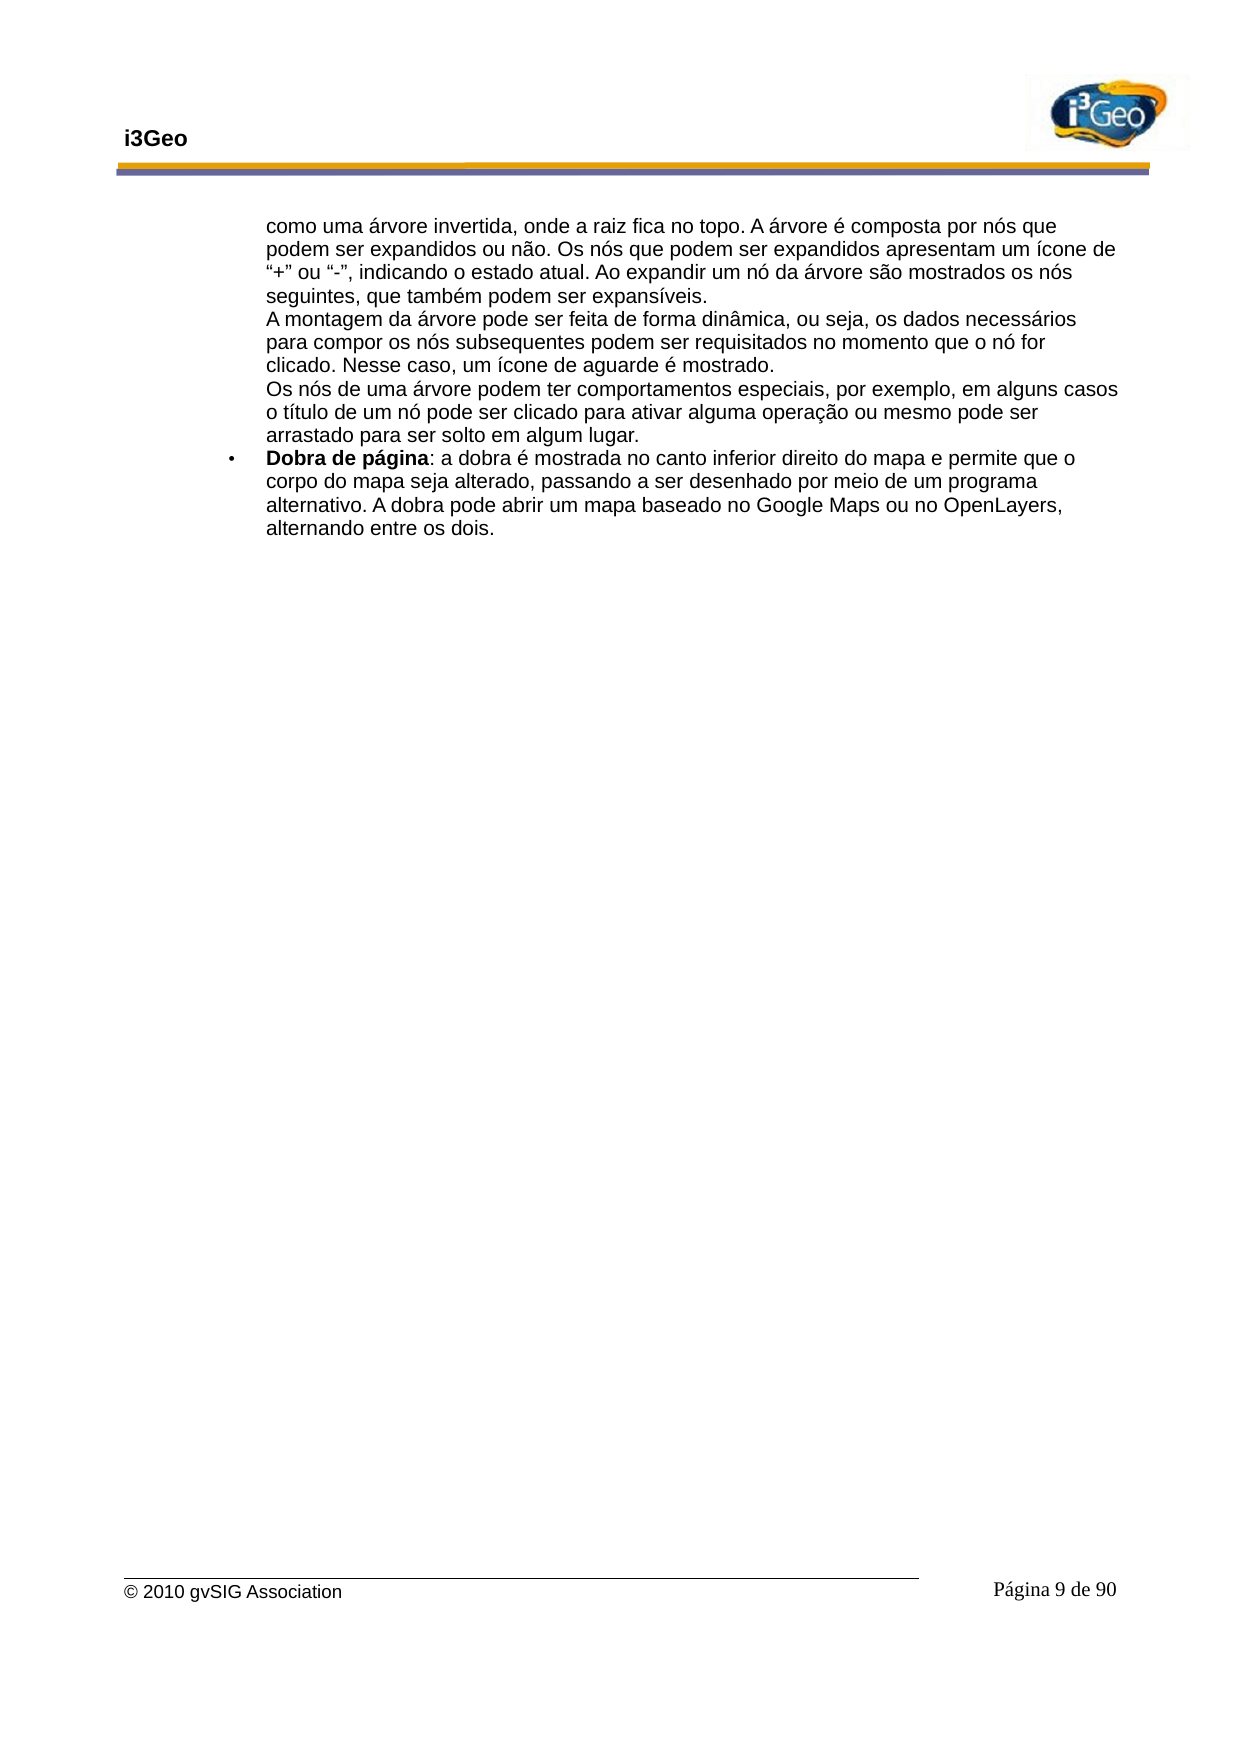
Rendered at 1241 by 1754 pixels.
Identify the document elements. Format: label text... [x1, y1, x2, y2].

list A montagem da árvore pode ser feita de forma dinâmica, ou seja, os dados necessários para compor os nós subsequentes podem ser requisitados no momento que o nó for clicado. Nesse caso, um ícone de aguarde é mostrado. [228, 307, 1122, 377]
picture [1025, 74, 1191, 151]
list como uma árvore invertida, onde a raiz fica no topo. A árvore é composta por nós que podem ser expandidos ou não. Os nós que podem ser expandidos apresentam um ícone de “+” ou “-”, indicando o estado atual. Ao expandir um nó da árvore são mostrados os nós seguintes, que também podem ser expansíveis. [228, 214, 1122, 307]
list Dobra de página: a dobra é mostrada no canto inferior direito do mapa e permite que o corpo do mapa seja alterado, passando a ser desenhado por meio de um programa alternativo. A dobra pode abrir um mapa baseado no Google Maps ou no OpenLayers, alternando entre os dois. [228, 447, 1122, 540]
list Os nós de uma árvore podem ter comportamentos especiais, por exemplo, em alguns casos o título de um nó pode ser clicado para ativar alguma operação ou mesmo pode ser arrastado para ser solto em algum lugar. [228, 377, 1122, 447]
